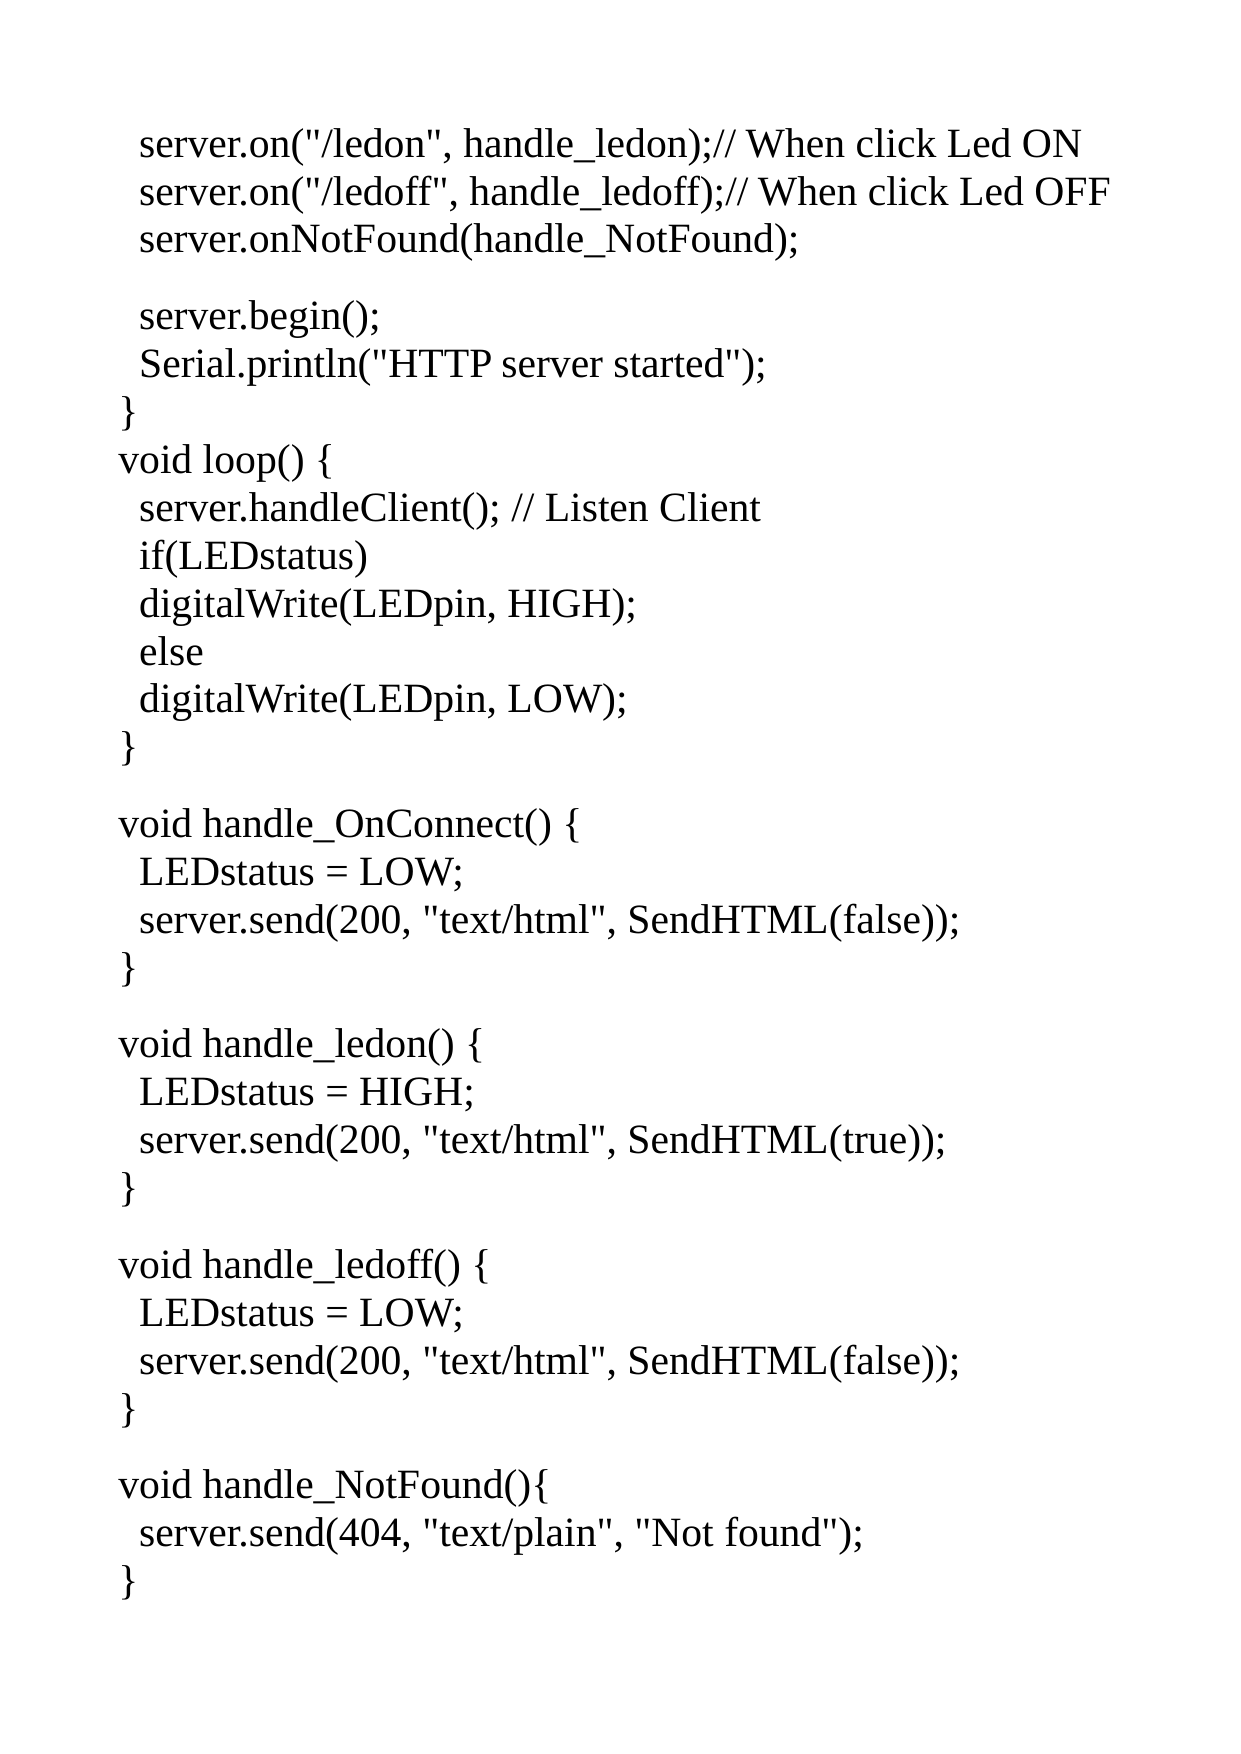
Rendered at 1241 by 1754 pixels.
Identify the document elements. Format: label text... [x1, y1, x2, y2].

text server.send(200, "text/html", SendHTML(true)); [118, 1115, 1122, 1163]
text } [118, 1383, 1122, 1431]
text LEDstatus = LOW; [118, 1287, 1122, 1335]
text Serial.println("HTTP server started"); [118, 338, 1122, 386]
text void handle_ledon() { [118, 1019, 1122, 1067]
text server.send(404, "text/plain", "Not found"); [118, 1508, 1122, 1556]
text } [118, 722, 1122, 770]
text } [118, 942, 1122, 990]
text server.begin(); [118, 291, 1122, 338]
text void handle_NotFound(){ [118, 1460, 1122, 1508]
text server.on("/ledoff", handle_ledoff);// When click Led OFF [118, 166, 1122, 214]
text void handle_OnConnect() { [118, 798, 1122, 846]
text else [118, 626, 1122, 674]
text server.onNotFound(handle_NotFound); [118, 214, 1122, 262]
text void loop() { [118, 434, 1122, 482]
text void handle_ledoff() { [118, 1239, 1122, 1287]
text LEDstatus = HIGH; [118, 1067, 1122, 1115]
text } [118, 386, 1122, 434]
text digitalWrite(LEDpin, HIGH); [118, 578, 1122, 626]
text server.on("/ledon", handle_ledon);// When click Led ON [118, 118, 1122, 166]
text if(LEDstatus) [118, 530, 1122, 578]
text } [118, 1163, 1122, 1211]
text digitalWrite(LEDpin, LOW); [118, 674, 1122, 722]
text server.handleClient(); // Listen Client [118, 482, 1122, 530]
text LEDstatus = LOW; [118, 846, 1122, 894]
text server.send(200, "text/html", SendHTML(false)); [118, 1335, 1122, 1383]
text server.send(200, "text/html", SendHTML(false)); [118, 894, 1122, 942]
text } [118, 1556, 1122, 1603]
